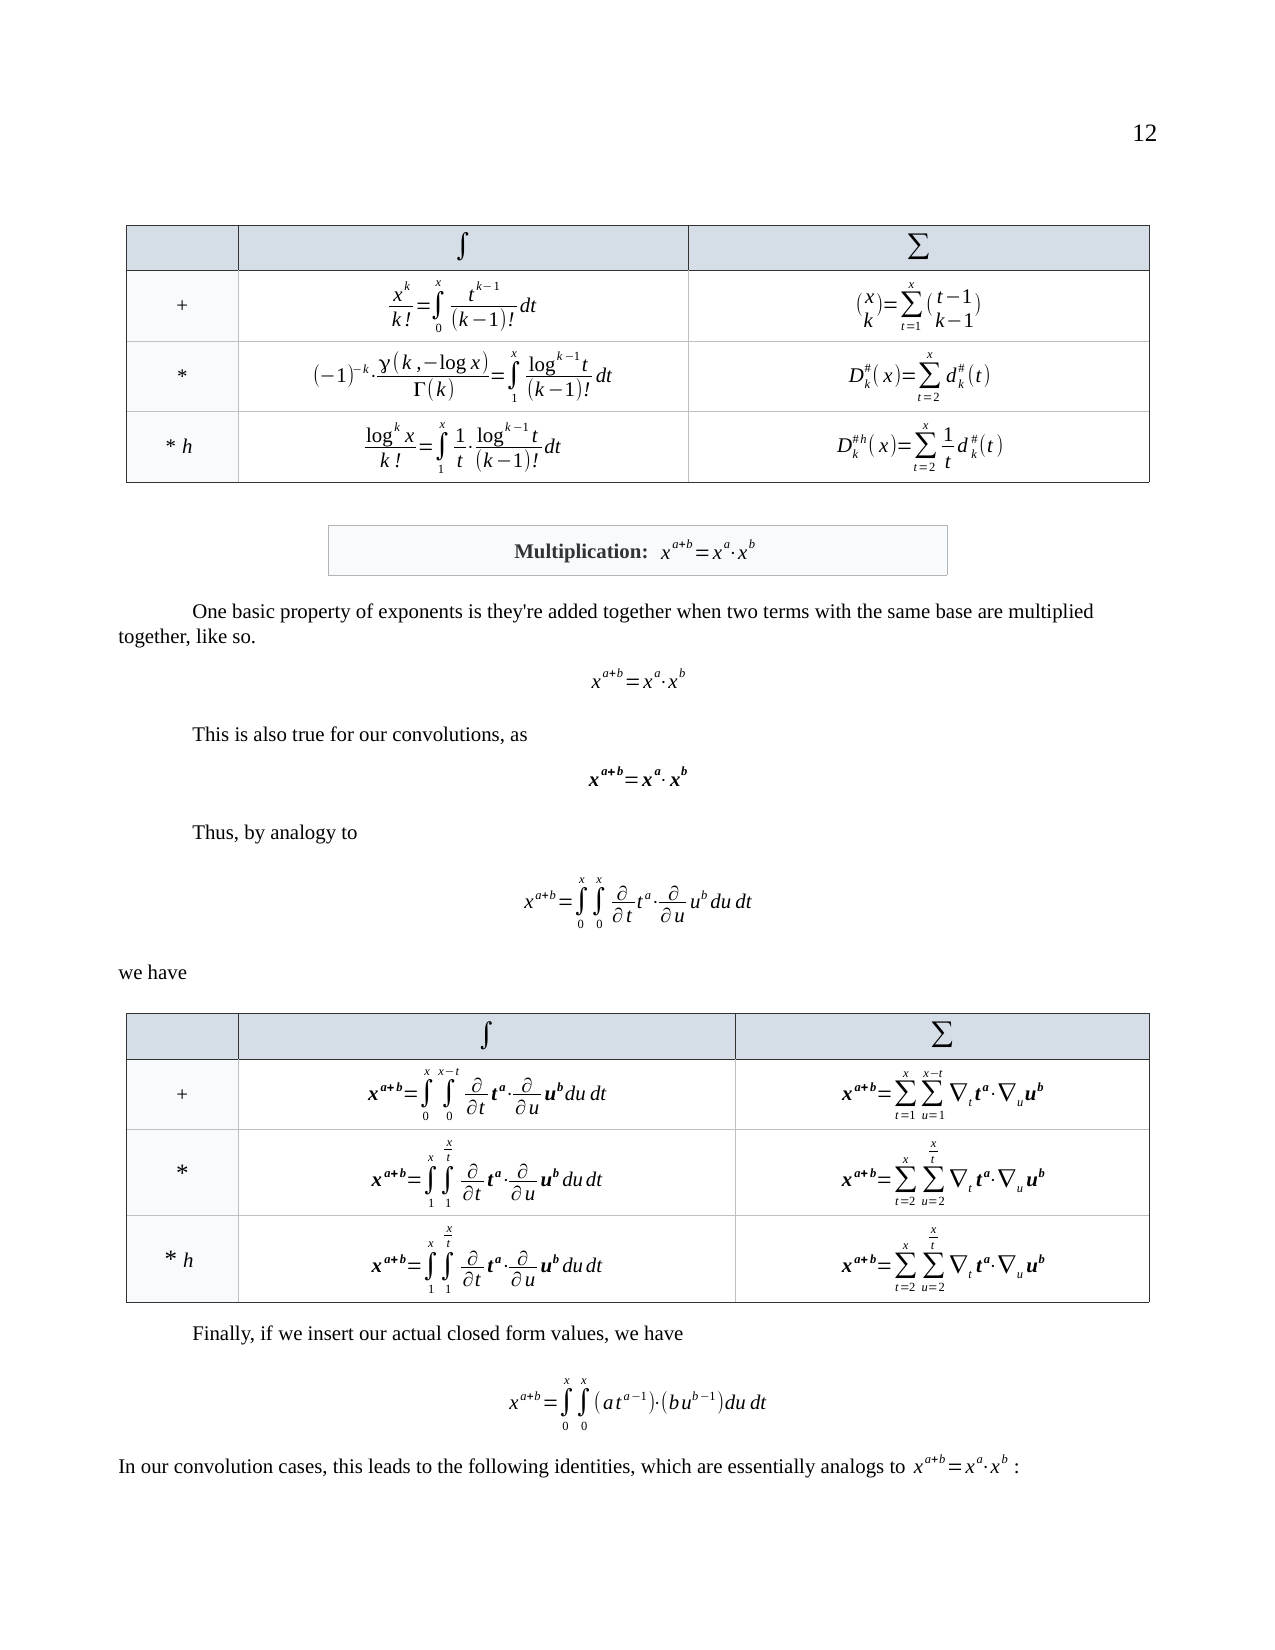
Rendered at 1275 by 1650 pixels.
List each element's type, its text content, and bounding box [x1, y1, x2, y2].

table_cell + [127, 1060, 238, 1129]
table_cell * [127, 342, 238, 411]
table_header [127, 1014, 238, 1059]
text Thus, by analogy to [118, 820, 1157, 844]
text Multiplication: [329, 526, 947, 575]
text we have [118, 960, 1157, 984]
table_cell [736, 1216, 1149, 1302]
table_cell [239, 1216, 735, 1302]
table_cell [239, 271, 688, 341]
table_cell [239, 412, 688, 482]
table_cell [239, 1130, 735, 1215]
table_cell [239, 342, 688, 411]
table_cell [689, 412, 1149, 482]
table_header [689, 226, 1149, 270]
text In our convolution cases, this leads to the following identities, which are essentially analogs to: [118, 1452, 1157, 1478]
table_cell * [127, 1216, 238, 1302]
table_header [239, 1014, 735, 1059]
table_cell [689, 271, 1149, 341]
table_header [736, 1014, 1149, 1059]
table_cell [736, 1130, 1149, 1215]
text One basic property of exponents is they're added together when two terms with the same base are multiplied together, like so. [118, 599, 1157, 648]
table_cell * [127, 412, 238, 482]
text Finally, if we insert our actual closed form values, we have [118, 1321, 1157, 1345]
table_cell [239, 1060, 735, 1129]
table_header [127, 226, 238, 270]
text This is also true for our convolutions, as [118, 722, 1157, 746]
table_header [239, 226, 688, 270]
table_cell * [127, 1130, 238, 1215]
table_cell + [127, 271, 238, 341]
table_cell [689, 342, 1149, 411]
table_cell [736, 1060, 1149, 1129]
